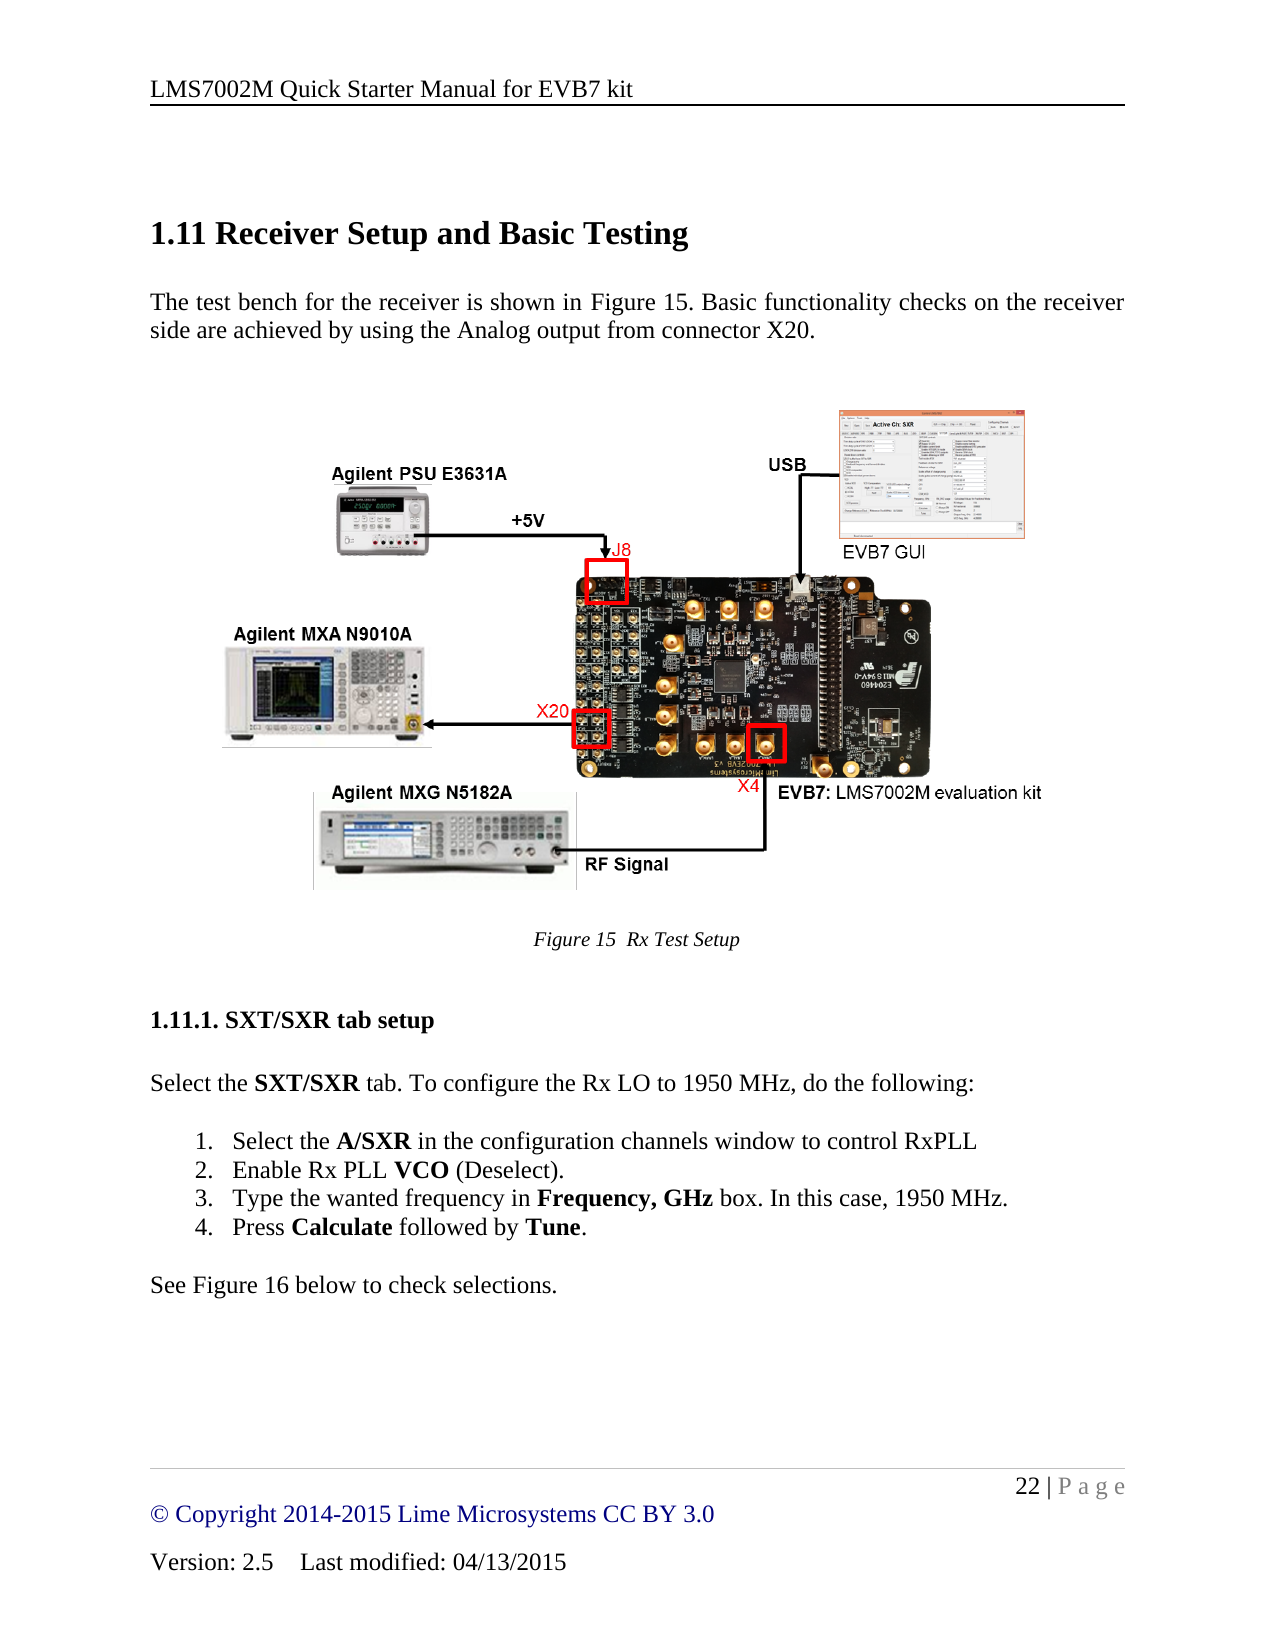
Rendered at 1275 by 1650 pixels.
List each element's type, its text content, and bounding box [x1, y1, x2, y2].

subtitle SXT/SXR tab setup [150, 1005, 1125, 1033]
list Enable Rx PLL VCO (Deselect). [194, 1155, 1125, 1183]
list Select the A/SXR in the configuration channels window to control RxPLL [194, 1126, 1125, 1155]
text Select the SXT/SXR tab. To configure the Rx LO to 1950 MHz, do the following: [150, 1068, 1125, 1097]
list Type the wanted frequency in Frequency, GHz box. In this case, 1950 MHz. [194, 1183, 1125, 1212]
text Figure 15 Rx Test Setup [150, 927, 1125, 951]
picture [222, 410, 1053, 890]
text See Figure 16 below to check selections. [150, 1270, 1125, 1298]
list Press Calculate followed by Tune. [194, 1212, 1125, 1241]
text The test bench for the receiver is shown in Figure 15. Basic functionality checks on the receiver side are achieved by using the Analog output from connector X20. [150, 287, 1125, 344]
subtitle Receiver Setup and Basic Testing [150, 213, 1125, 252]
